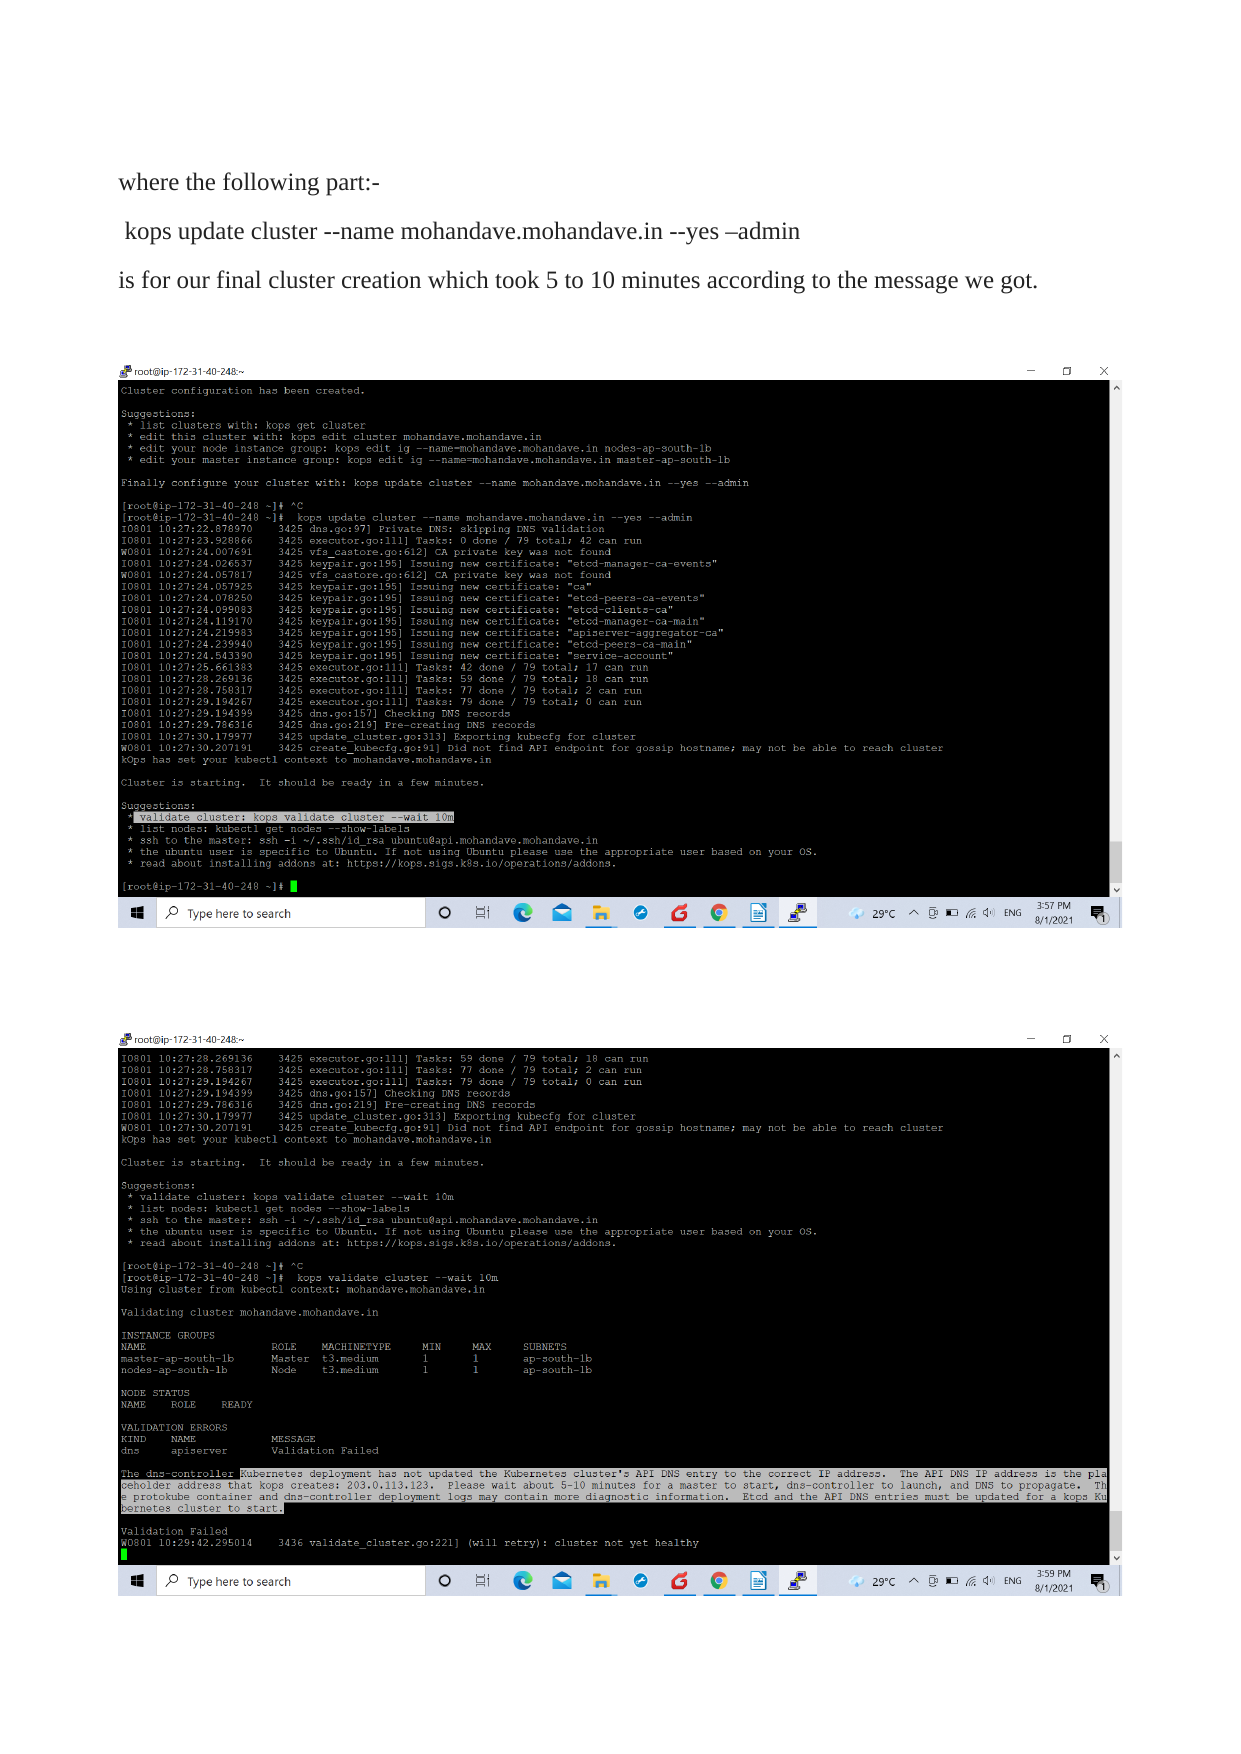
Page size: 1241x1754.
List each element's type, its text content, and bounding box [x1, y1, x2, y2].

text kops update cluster --name mohandave.mohandave.in --yes –admin [118, 216, 1122, 244]
picture [118, 1030, 1123, 1596]
text where the following part:- [118, 167, 1122, 196]
text is for our final cluster creation which took 5 to 10 minutes according to the message we got. [118, 265, 1122, 294]
picture [118, 362, 1123, 928]
